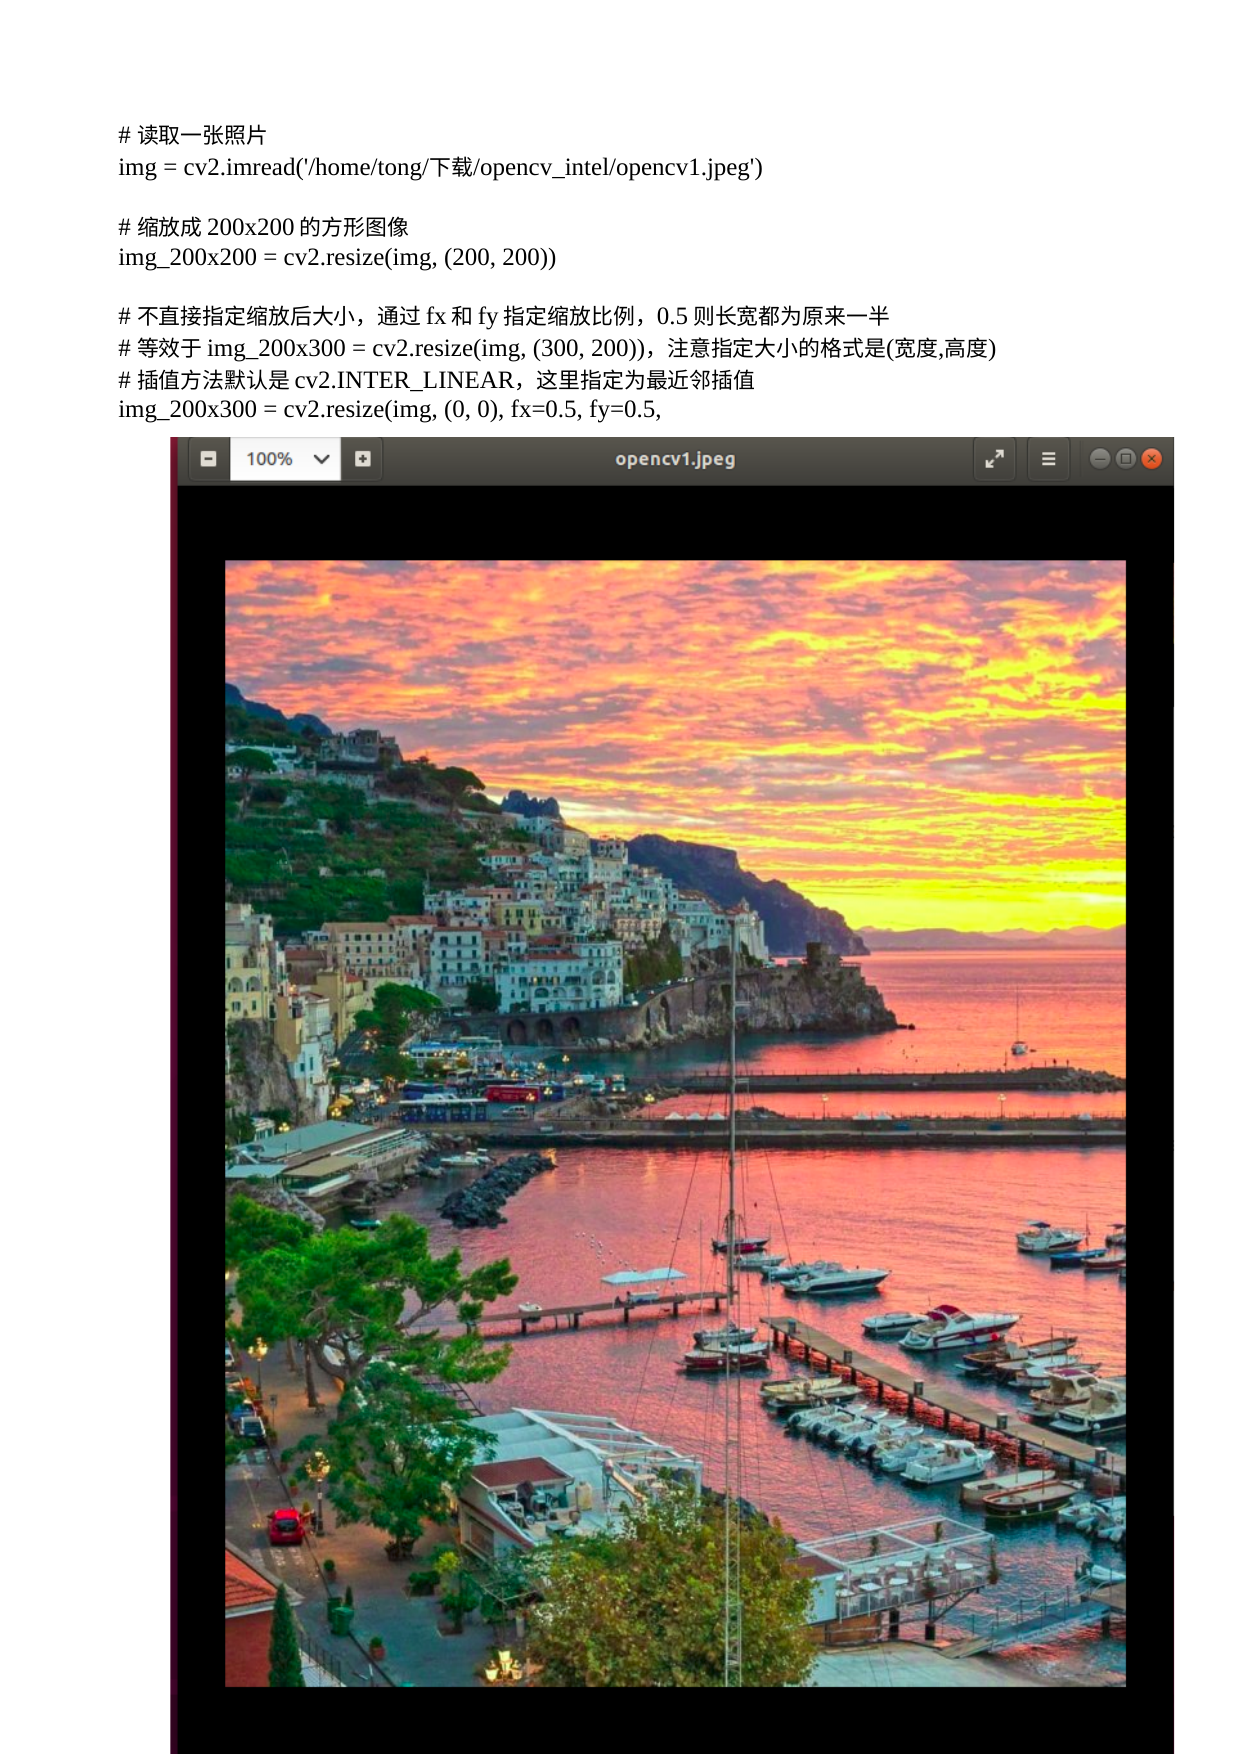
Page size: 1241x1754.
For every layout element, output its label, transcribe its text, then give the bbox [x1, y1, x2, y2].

text # 插值方法默认是cv2.INTER_LINEAR，这里指定为最近邻插值 [118, 363, 1122, 394]
text img_200x200 = cv2.resize(img, (200, 200)) [118, 242, 1122, 271]
text # 等效于img_200x300 = cv2.resize(img, (300, 200))，注意指定大小的格式是(宽度,高度) [118, 331, 1122, 363]
text # 读取一张照片 [118, 118, 1122, 150]
text img = cv2.imread('/home/tong/下载/opencv_intel/opencv1.jpeg') [118, 150, 1122, 181]
text # 不直接指定缩放后大小，通过fx和fy指定缩放比例，0.5则长宽都为原来一半 [118, 299, 1122, 331]
picture [170, 437, 1175, 1754]
text # 缩放成200x200的方形图像 [118, 210, 1122, 242]
text img_200x300 = cv2.resize(img, (0, 0), fx=0.5, fy=0.5, [118, 394, 1122, 423]
